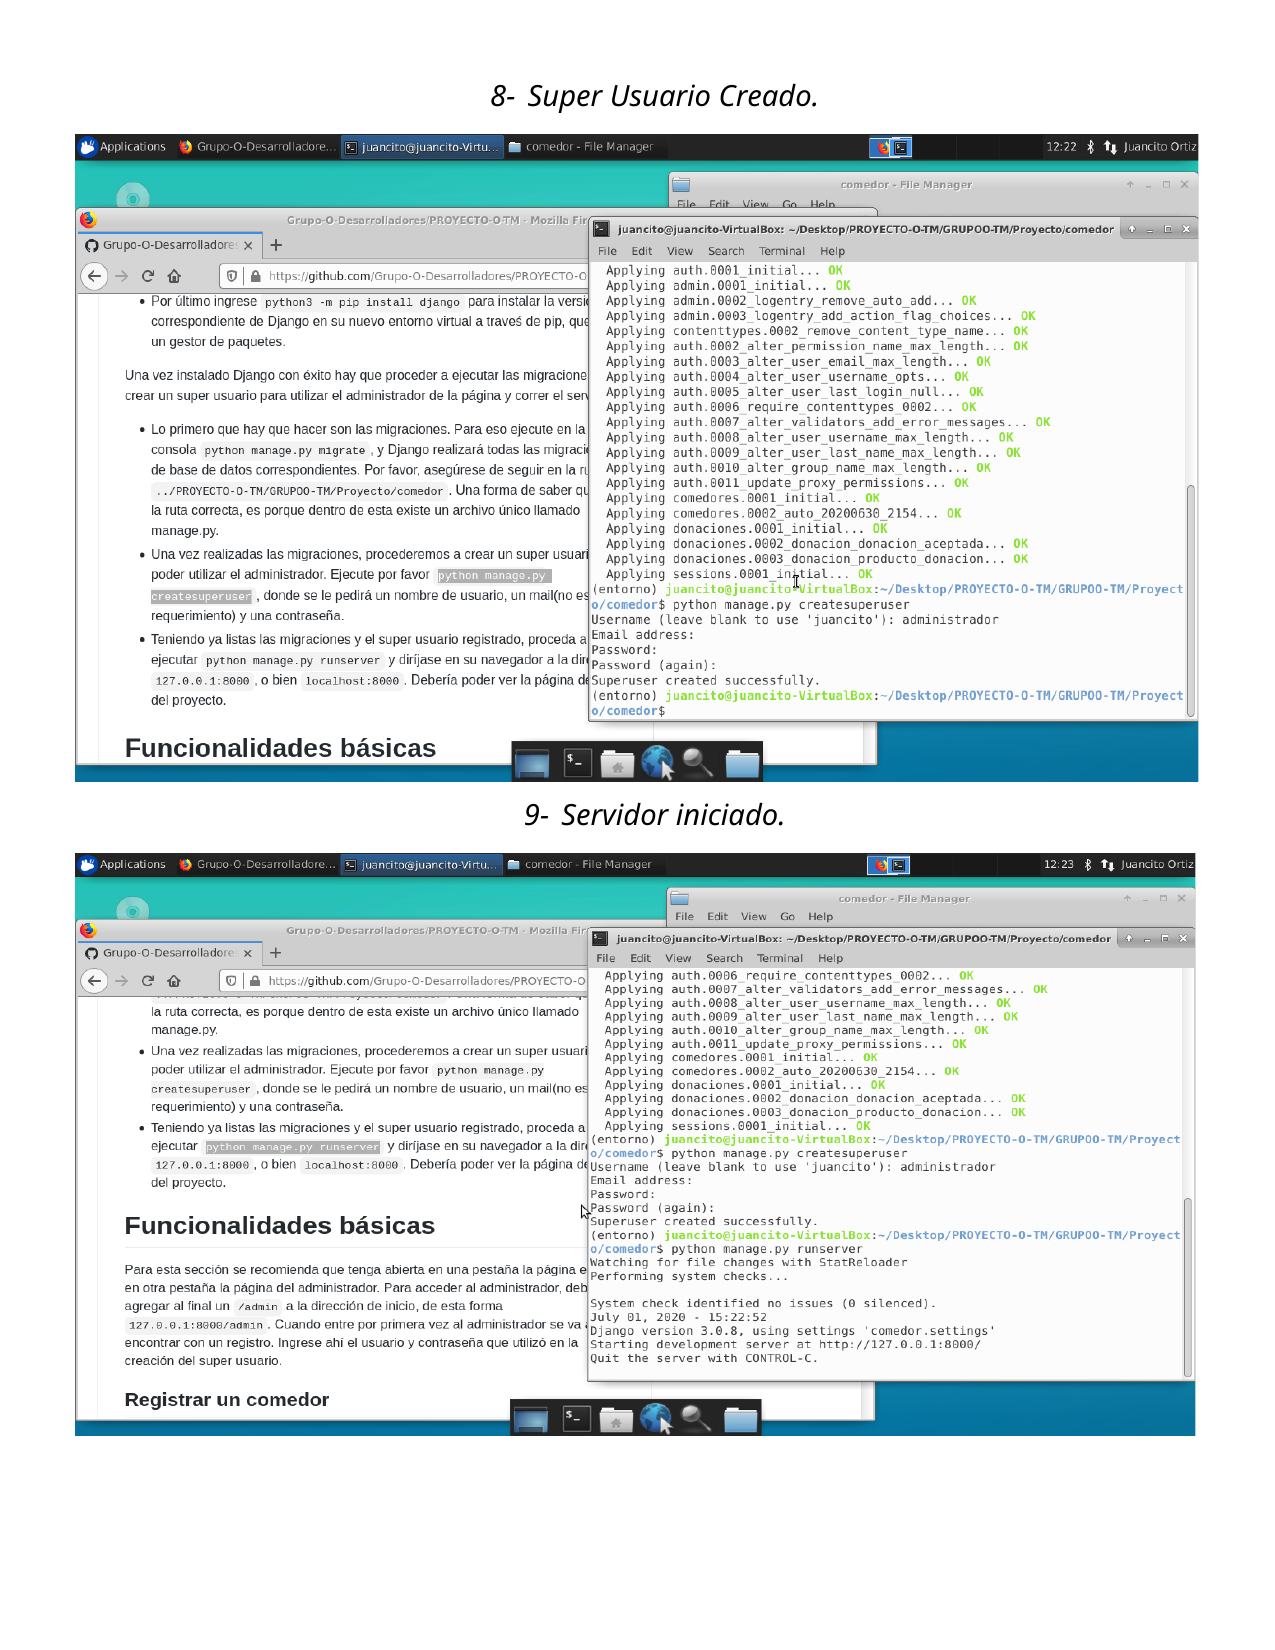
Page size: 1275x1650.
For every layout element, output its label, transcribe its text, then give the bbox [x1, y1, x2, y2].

list Super Usuario Creado. [112, 75, 1200, 115]
list Servidor iniciado. [112, 794, 1200, 834]
